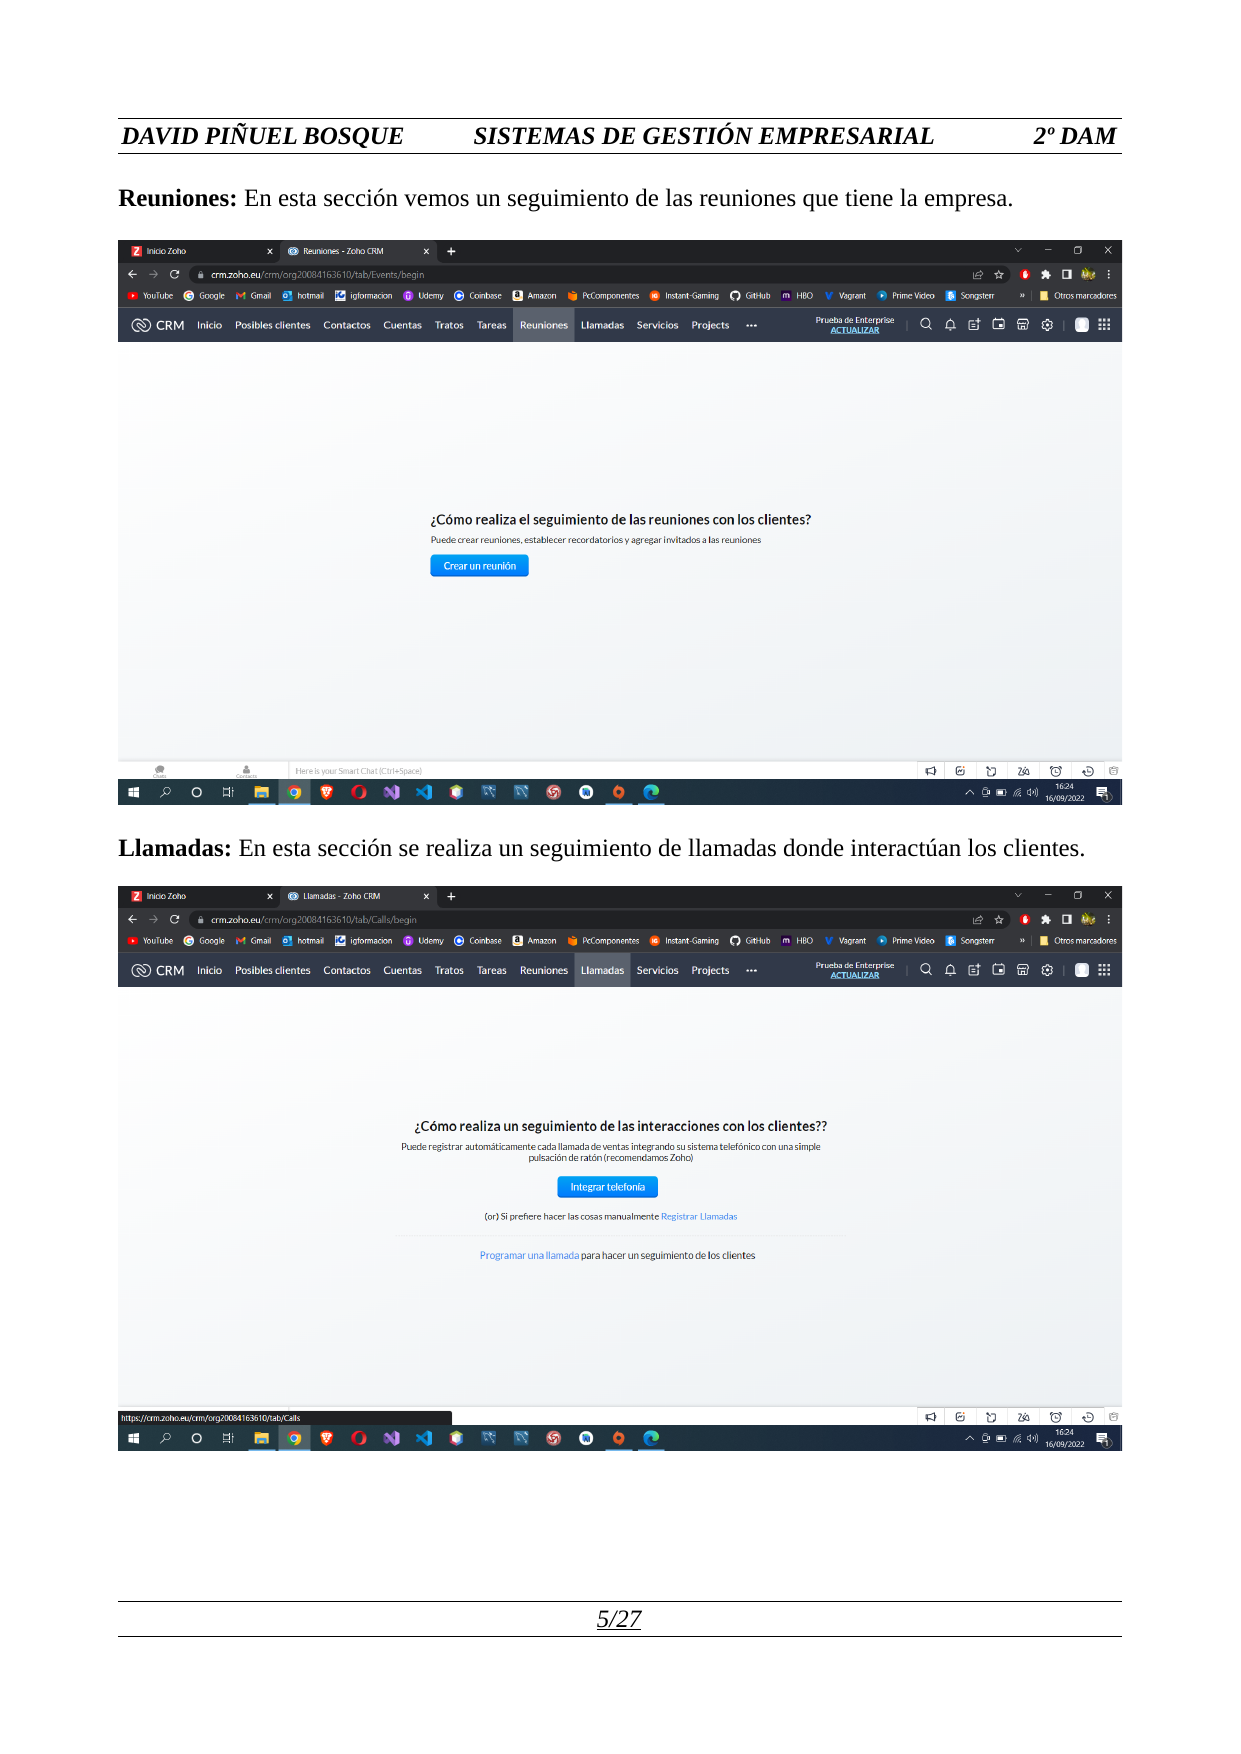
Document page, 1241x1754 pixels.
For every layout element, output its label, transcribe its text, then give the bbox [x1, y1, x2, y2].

picture [118, 240, 1123, 805]
text Llamadas: En esta sección se realiza un seguimiento de llamadas donde interactúan los clientes. [118, 833, 1122, 862]
picture [118, 886, 1123, 1451]
text Reuniones: En esta sección vemos un seguimiento de las reuniones que tiene la empresa. [118, 183, 1122, 211]
